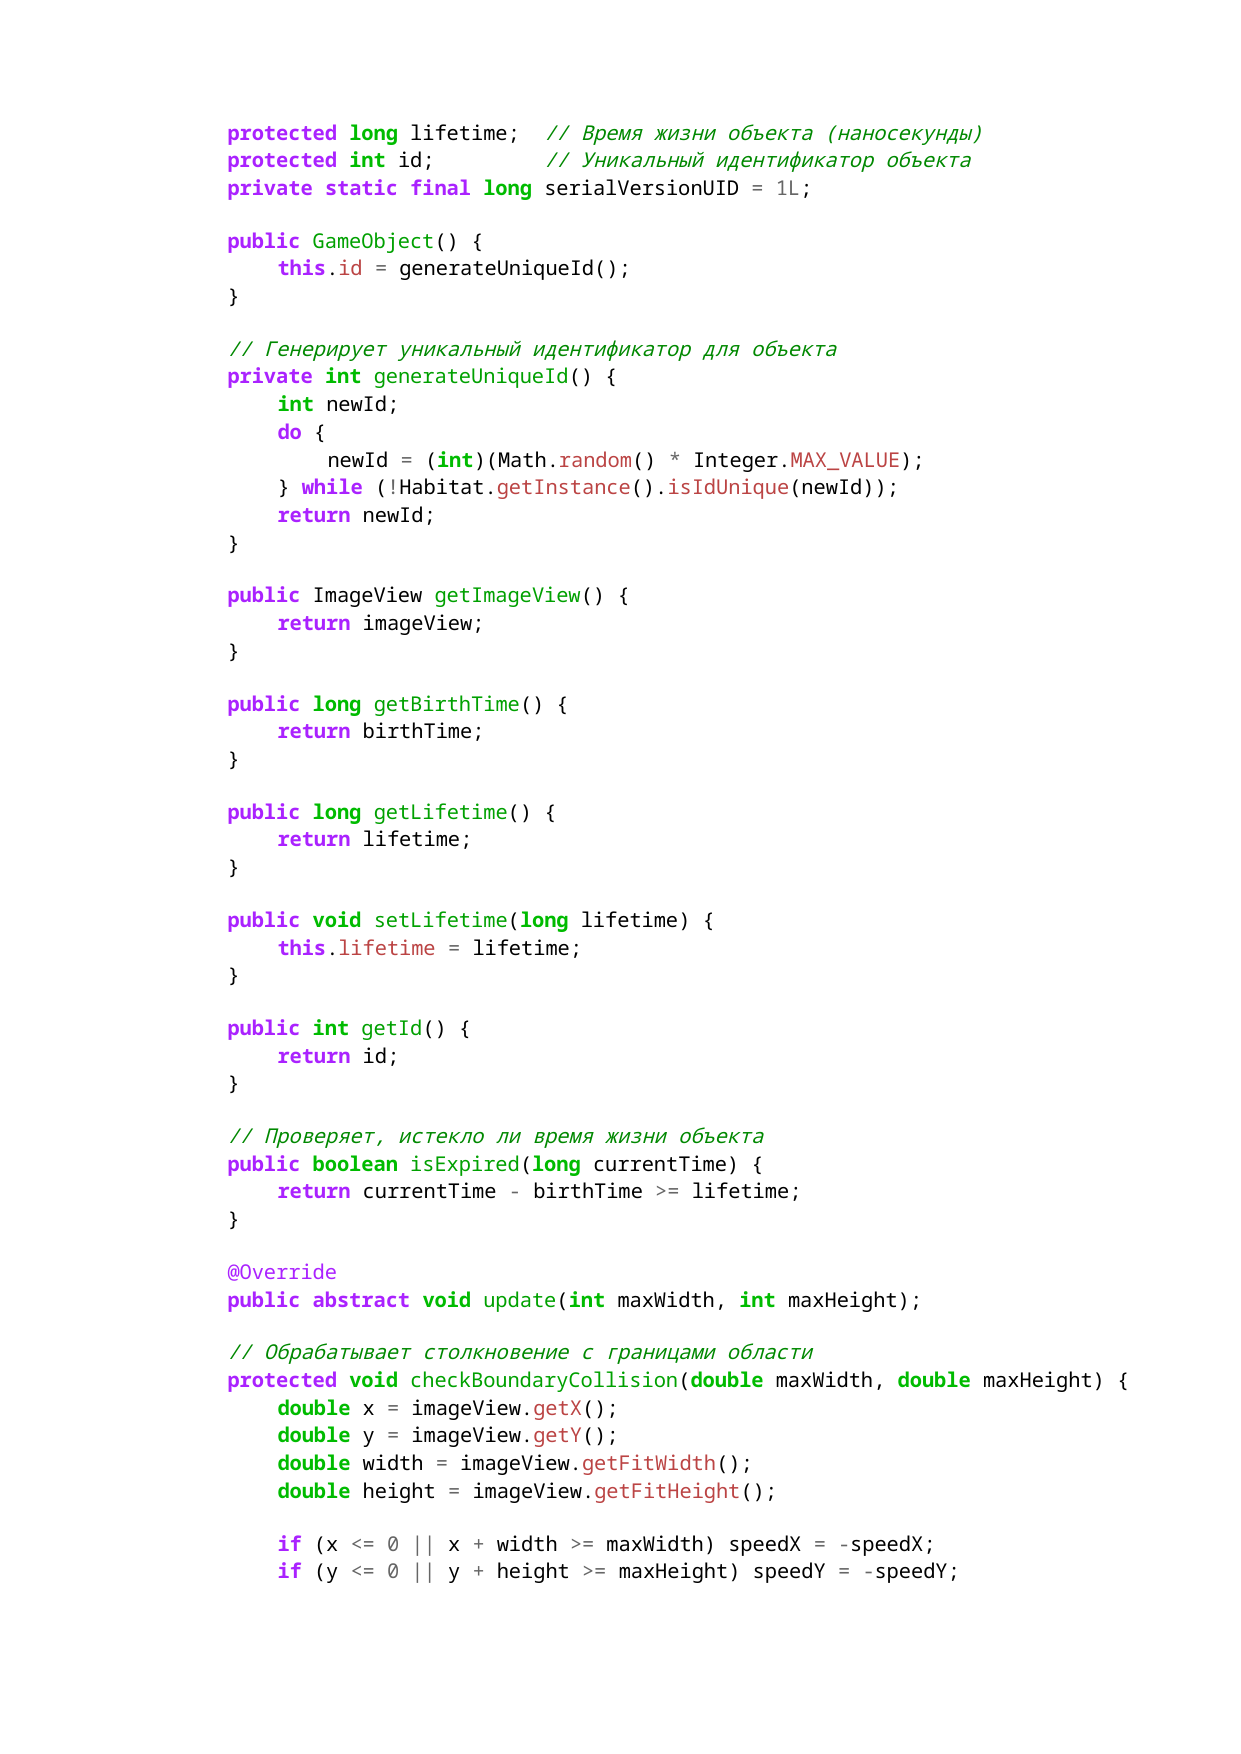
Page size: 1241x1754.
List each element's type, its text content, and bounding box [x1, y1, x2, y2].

text return newId; [177, 501, 1152, 528]
text return birthTime; [177, 717, 1152, 744]
text public ImageView getImageView() { [177, 581, 1152, 609]
text public long getLifetime() { [177, 797, 1152, 825]
text @Override [177, 1257, 1152, 1285]
text newId = (int)(Math.random() * Integer.MAX_VALUE); [177, 445, 1152, 473]
text } [177, 853, 1152, 880]
text protected void checkBoundaryCollision(double maxWidth, double maxHeight) { [177, 1366, 1152, 1393]
text return currentTime - birthTime >= lifetime; [177, 1177, 1152, 1205]
text public GameObject() { [177, 226, 1152, 254]
text if (x <= 0 || x + width >= maxWidth) speedX = -speedX; [177, 1529, 1152, 1557]
text public void setLifetime(long lifetime) { [177, 905, 1152, 933]
text do { [177, 417, 1152, 445]
text // Генерирует уникальный идентификатор для объекта [177, 334, 1152, 362]
text } [177, 961, 1152, 988]
text public int getId() { [177, 1013, 1152, 1041]
text } [177, 744, 1152, 772]
text } [177, 282, 1152, 309]
text public boolean isExpired(long currentTime) { [177, 1149, 1152, 1177]
text double width = imageView.getFitWidth(); [177, 1449, 1152, 1476]
text return lifetime; [177, 825, 1152, 853]
text private int generateUniqueId() { [177, 362, 1152, 390]
text } [177, 1205, 1152, 1232]
text } [177, 528, 1152, 556]
text int newId; [177, 390, 1152, 417]
text // Проверяет, истекло ли время жизни объекта [177, 1122, 1152, 1149]
text this.lifetime = lifetime; [177, 933, 1152, 961]
text } [177, 1069, 1152, 1097]
text // Обрабатывает столкновение с границами области [177, 1338, 1152, 1366]
text public abstract void update(int maxWidth, int maxHeight); [177, 1285, 1152, 1313]
text protected int id; // Уникальный идентификатор объекта [177, 146, 1152, 173]
text double height = imageView.getFitHeight(); [177, 1476, 1152, 1504]
text this.id = generateUniqueId(); [177, 254, 1152, 282]
text double y = imageView.getY(); [177, 1421, 1152, 1449]
text return imageView; [177, 609, 1152, 636]
text private static final long serialVersionUID = 1L; [177, 173, 1152, 201]
text } [177, 636, 1152, 664]
text public long getBirthTime() { [177, 689, 1152, 717]
text if (y <= 0 || y + height >= maxHeight) speedY = -speedY; [177, 1557, 1152, 1584]
text } while (!Habitat.getInstance().isIdUnique(newId)); [177, 473, 1152, 501]
text protected long lifetime; // Время жизни объекта (наносекунды) [177, 118, 1152, 146]
text double x = imageView.getX(); [177, 1393, 1152, 1421]
text return id; [177, 1041, 1152, 1069]
